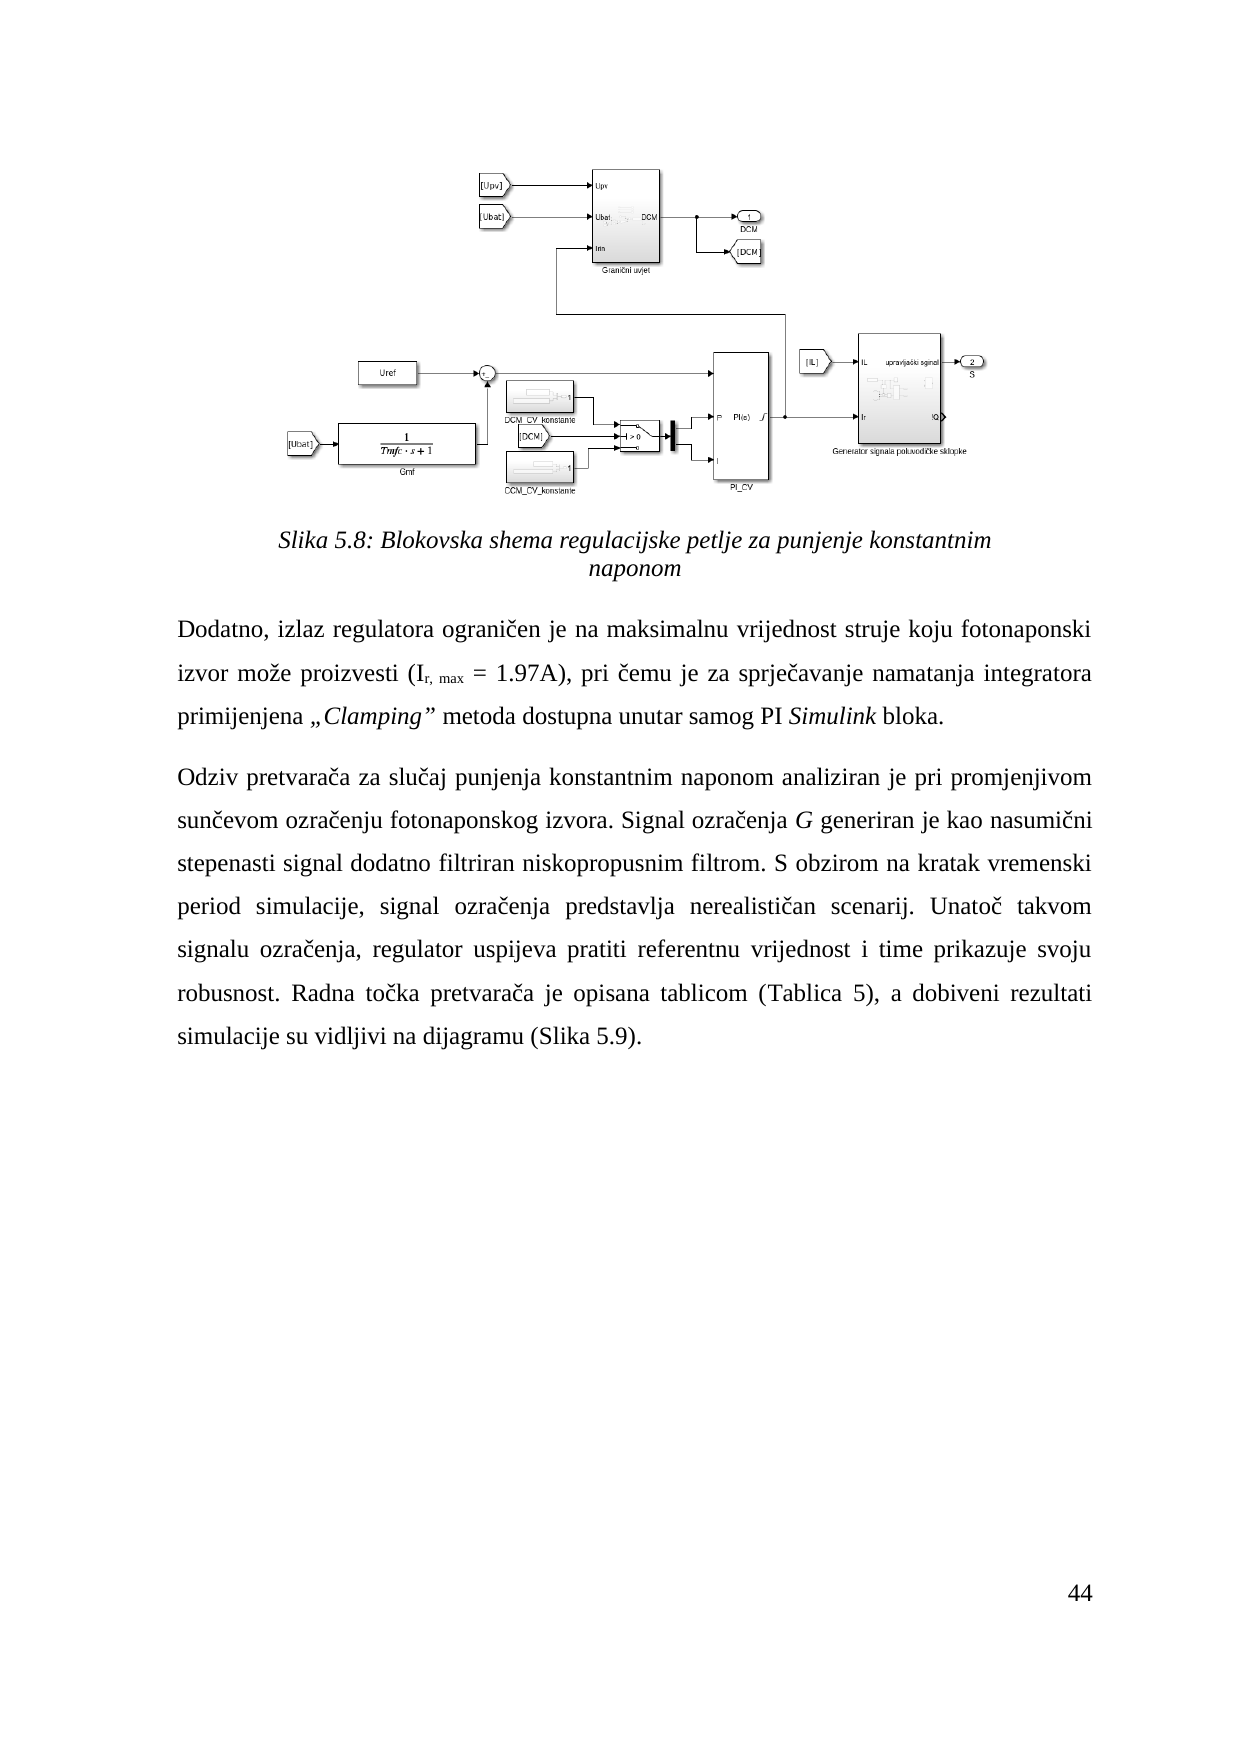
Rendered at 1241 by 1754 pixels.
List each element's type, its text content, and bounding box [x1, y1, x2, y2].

text Slika 5.8: Blokovska shema regulacijske petlje za punjenje konstantnim naponom [263, 525, 1007, 582]
text Dodatno, izlaz regulatora ograničen je na maksimalnu vrijednost struje koju fotonaponski izvor može proizvesti (Ir, max = 1.97A), pri čemu je za sprječavanje namatanja integratora primijenjena „Clamping” metoda dostupna unutar samog PI Simulink bloka. [177, 614, 1093, 729]
picture [280, 160, 990, 500]
text Odziv pretvarača za slučaj punjenja konstantnim naponom analiziran je pri promjenjivom sunčevom ozračenju fotonaponskog izvora. Signal ozračenja G generiran je kao nasumični stepenasti signal dodatno filtriran niskopropusnim filtrom. S obzirom na kratak vremenski period simulacije, signal ozračenja predstavlja nerealističan scenarij. Unatoč takvom signalu ozračenja, regulator uspijeva pratiti referentnu vrijednost i time prikazuje svoju robusnost. Radna točka pretvarača je opisana tablicom (Tablica 5), a dobiveni rezultati simulacije su vidljivi na dijagramu (Slika 5.9). [177, 762, 1093, 1049]
